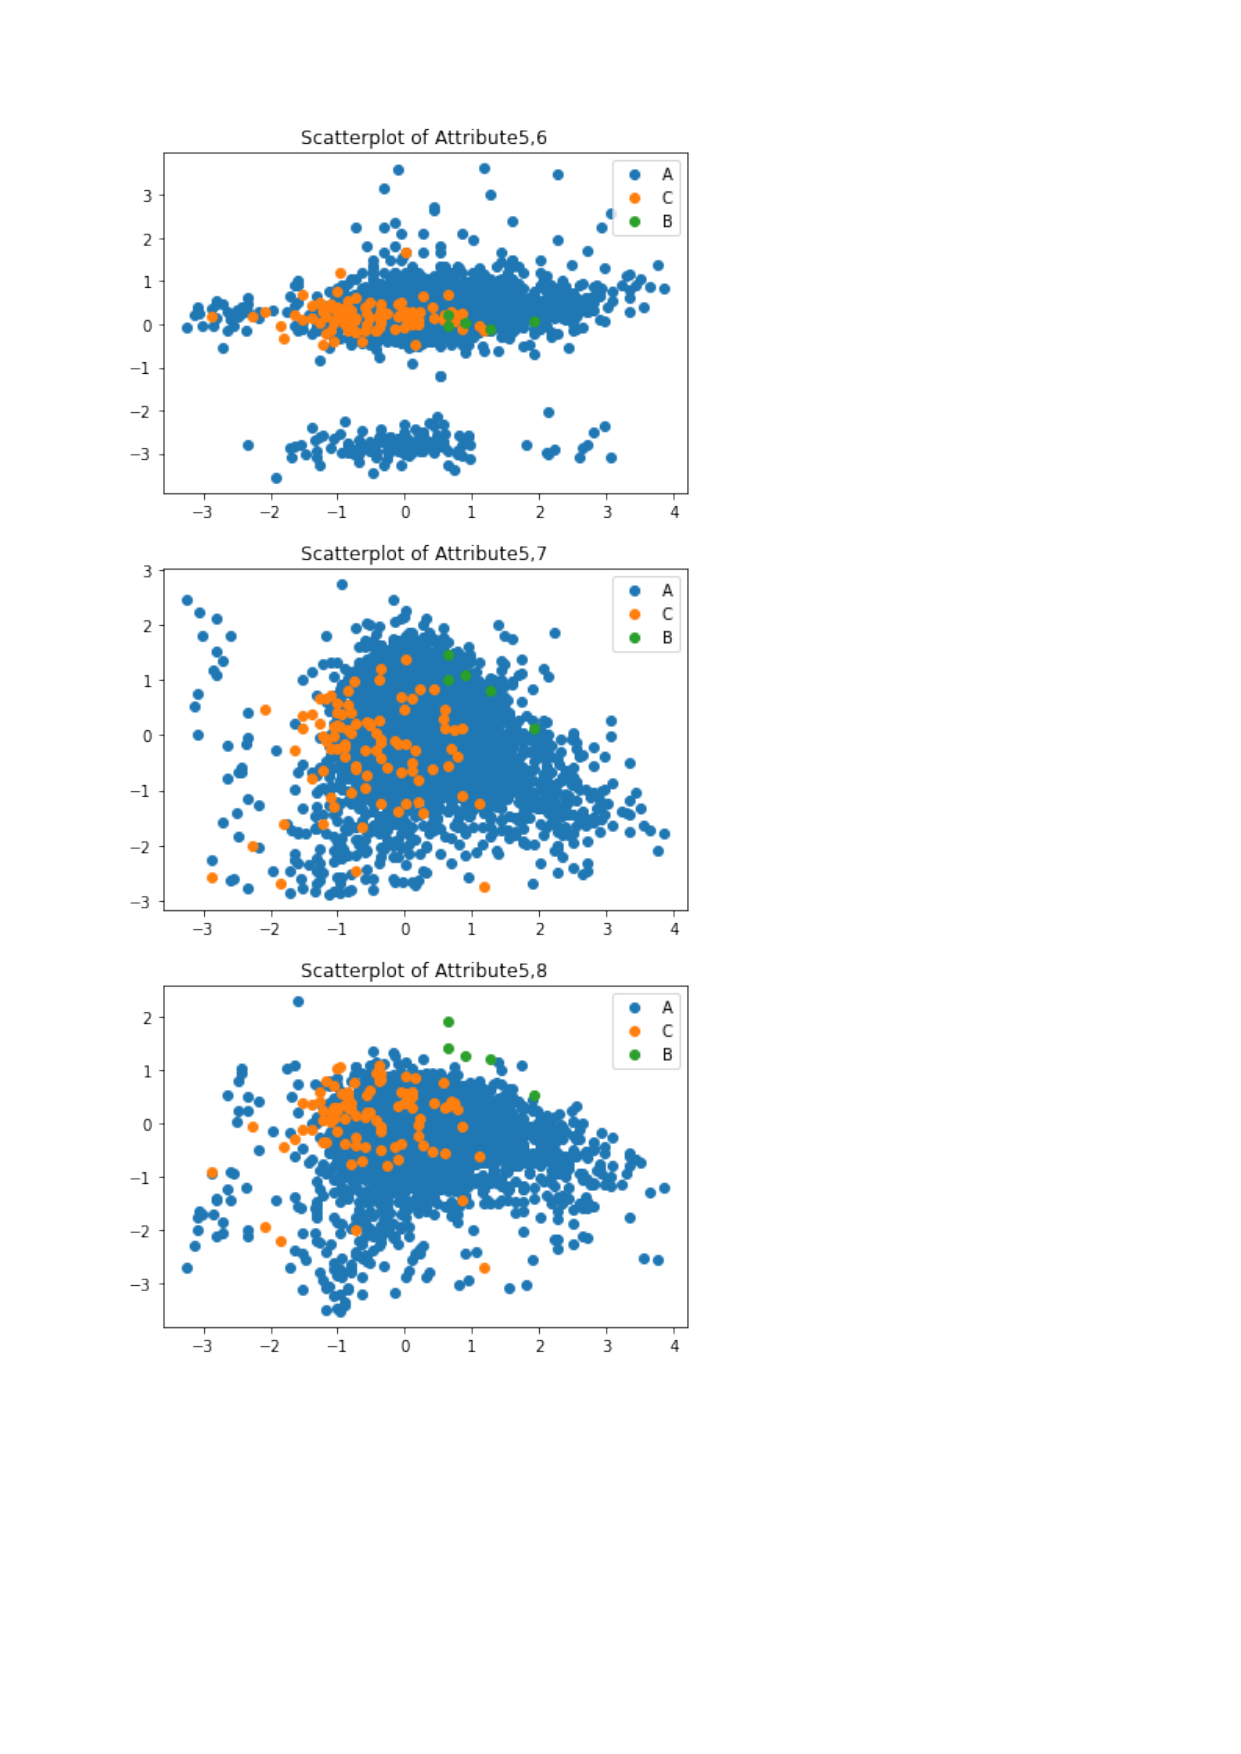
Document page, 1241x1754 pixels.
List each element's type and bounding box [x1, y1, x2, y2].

picture [118, 951, 697, 1365]
picture [118, 118, 697, 531]
picture [118, 535, 697, 948]
